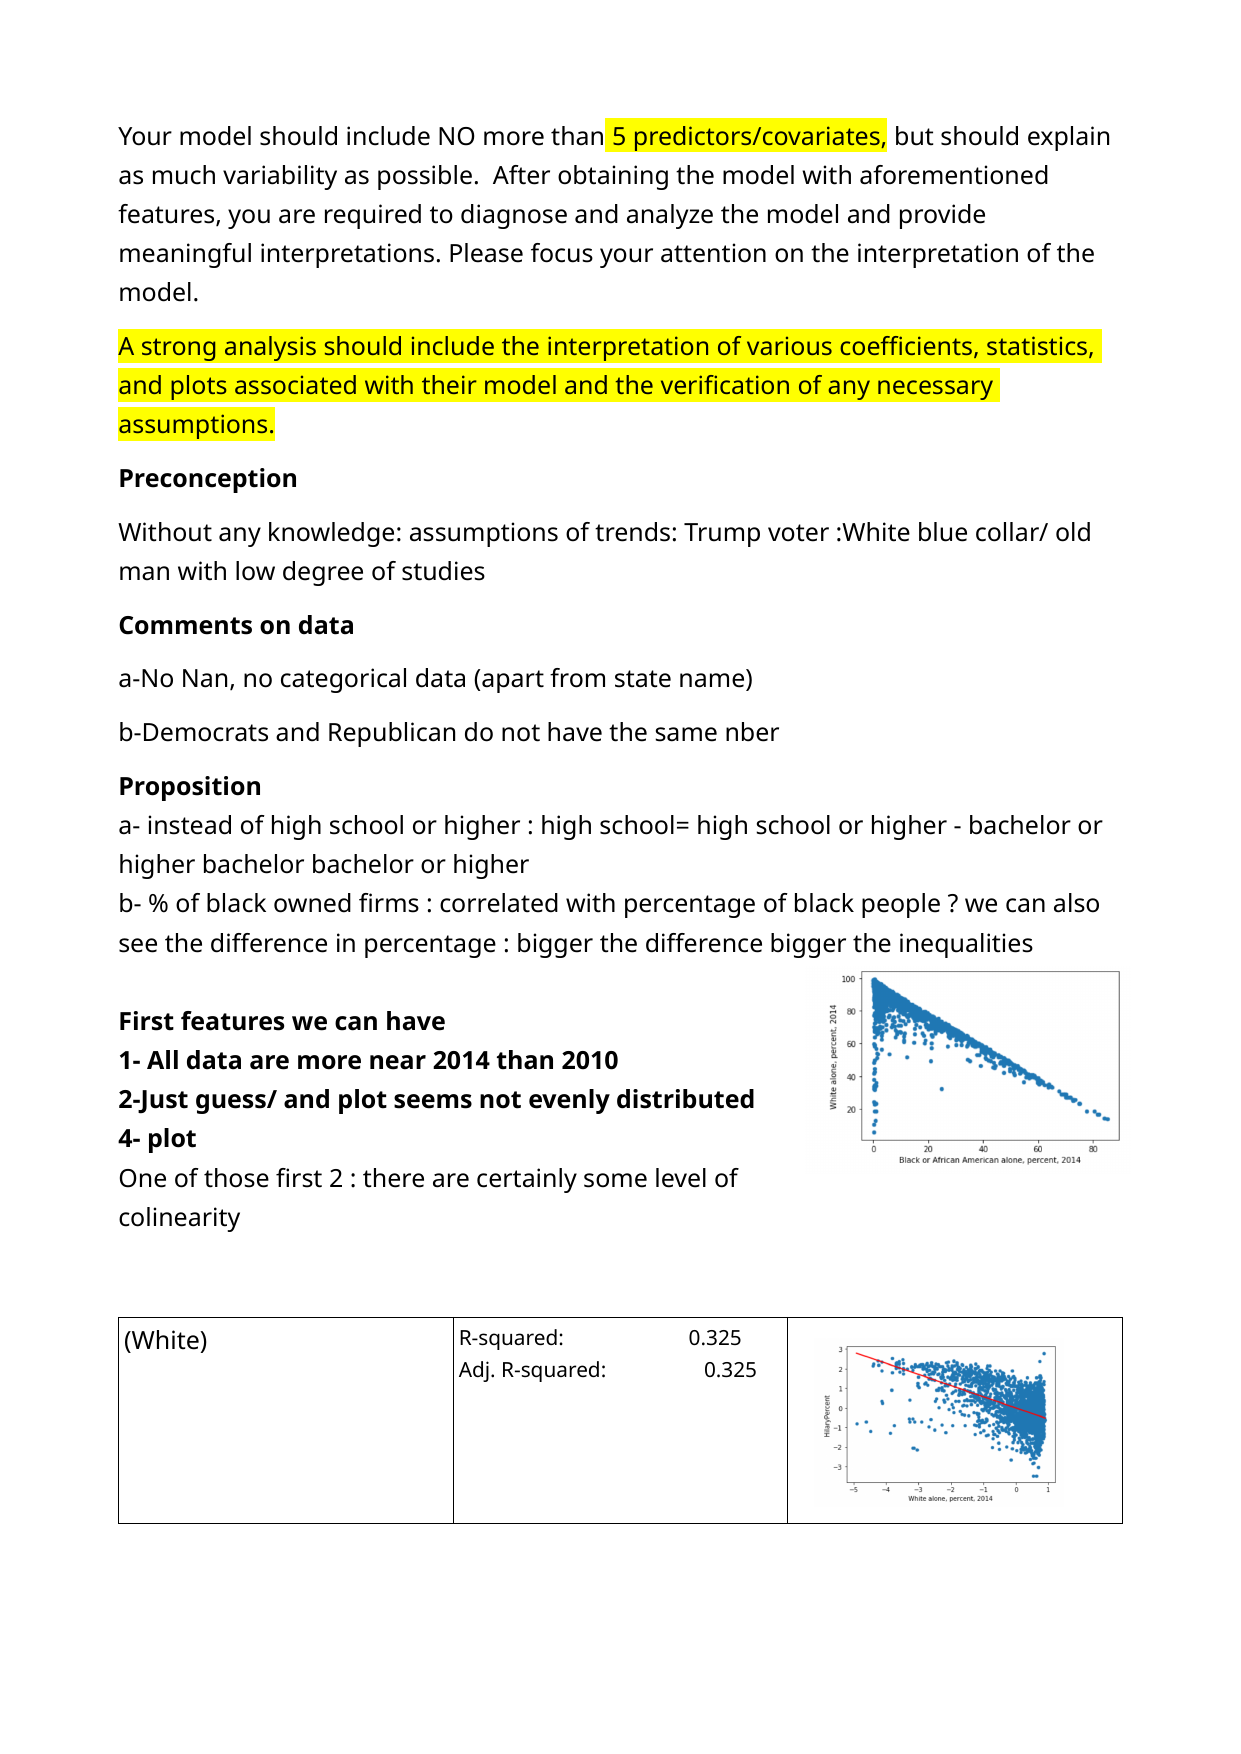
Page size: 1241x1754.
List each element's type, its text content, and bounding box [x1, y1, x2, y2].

text b- % of black owned firms : correlated with percentage of black people ? we can also see the difference in percentage : bigger the difference bigger the inequalities [118, 886, 1122, 959]
text a-No Nan, no categorical data (apart from state name) [118, 661, 1122, 695]
text a- instead of high school or higher : high school= high school or higher - bachelor or higher bachelor bachelor or higher [118, 808, 1122, 881]
text b-Democrats and Republican do not have the same nber [118, 715, 1122, 749]
picture [804, 966, 1132, 1174]
text 1- All data are more near 2014 than 2010 [118, 1043, 804, 1077]
text Without any knowledge: assumptions of trends: Trump voter :White blue collar/ old man with low degree of studies [118, 514, 1122, 588]
text Your model should include NO more than 5 predictors/covariates, but should explain as much variability as possible. After obtaining the model with aforementioned features, you are required to diagnose and analyze the model and provide meaningful interpretations. Please focus your attention on the interpretation of the model. [118, 118, 1122, 309]
text First features we can have [118, 1003, 804, 1038]
text One of those first 2 : there are certainly some level of colinearity [118, 1160, 1122, 1233]
text 4- plot [118, 1121, 804, 1155]
table_header (White) [119, 1318, 453, 1523]
text 2-Just guess/ and plot seems not evenly distributed [118, 1082, 804, 1116]
table_header [788, 1318, 1122, 1523]
text Proposition [118, 768, 1122, 803]
picture [813, 1338, 1064, 1507]
table_header R-squared: 0.325 Adj. R-squared: 0.325 [454, 1318, 787, 1523]
text Comments on data [118, 607, 1122, 641]
text Preconception [118, 461, 1122, 495]
text A strong analysis should include the interpretation of various coefficients, statistics, and plots associated with their model and the verification of any necessary assumptions. [118, 328, 1122, 441]
